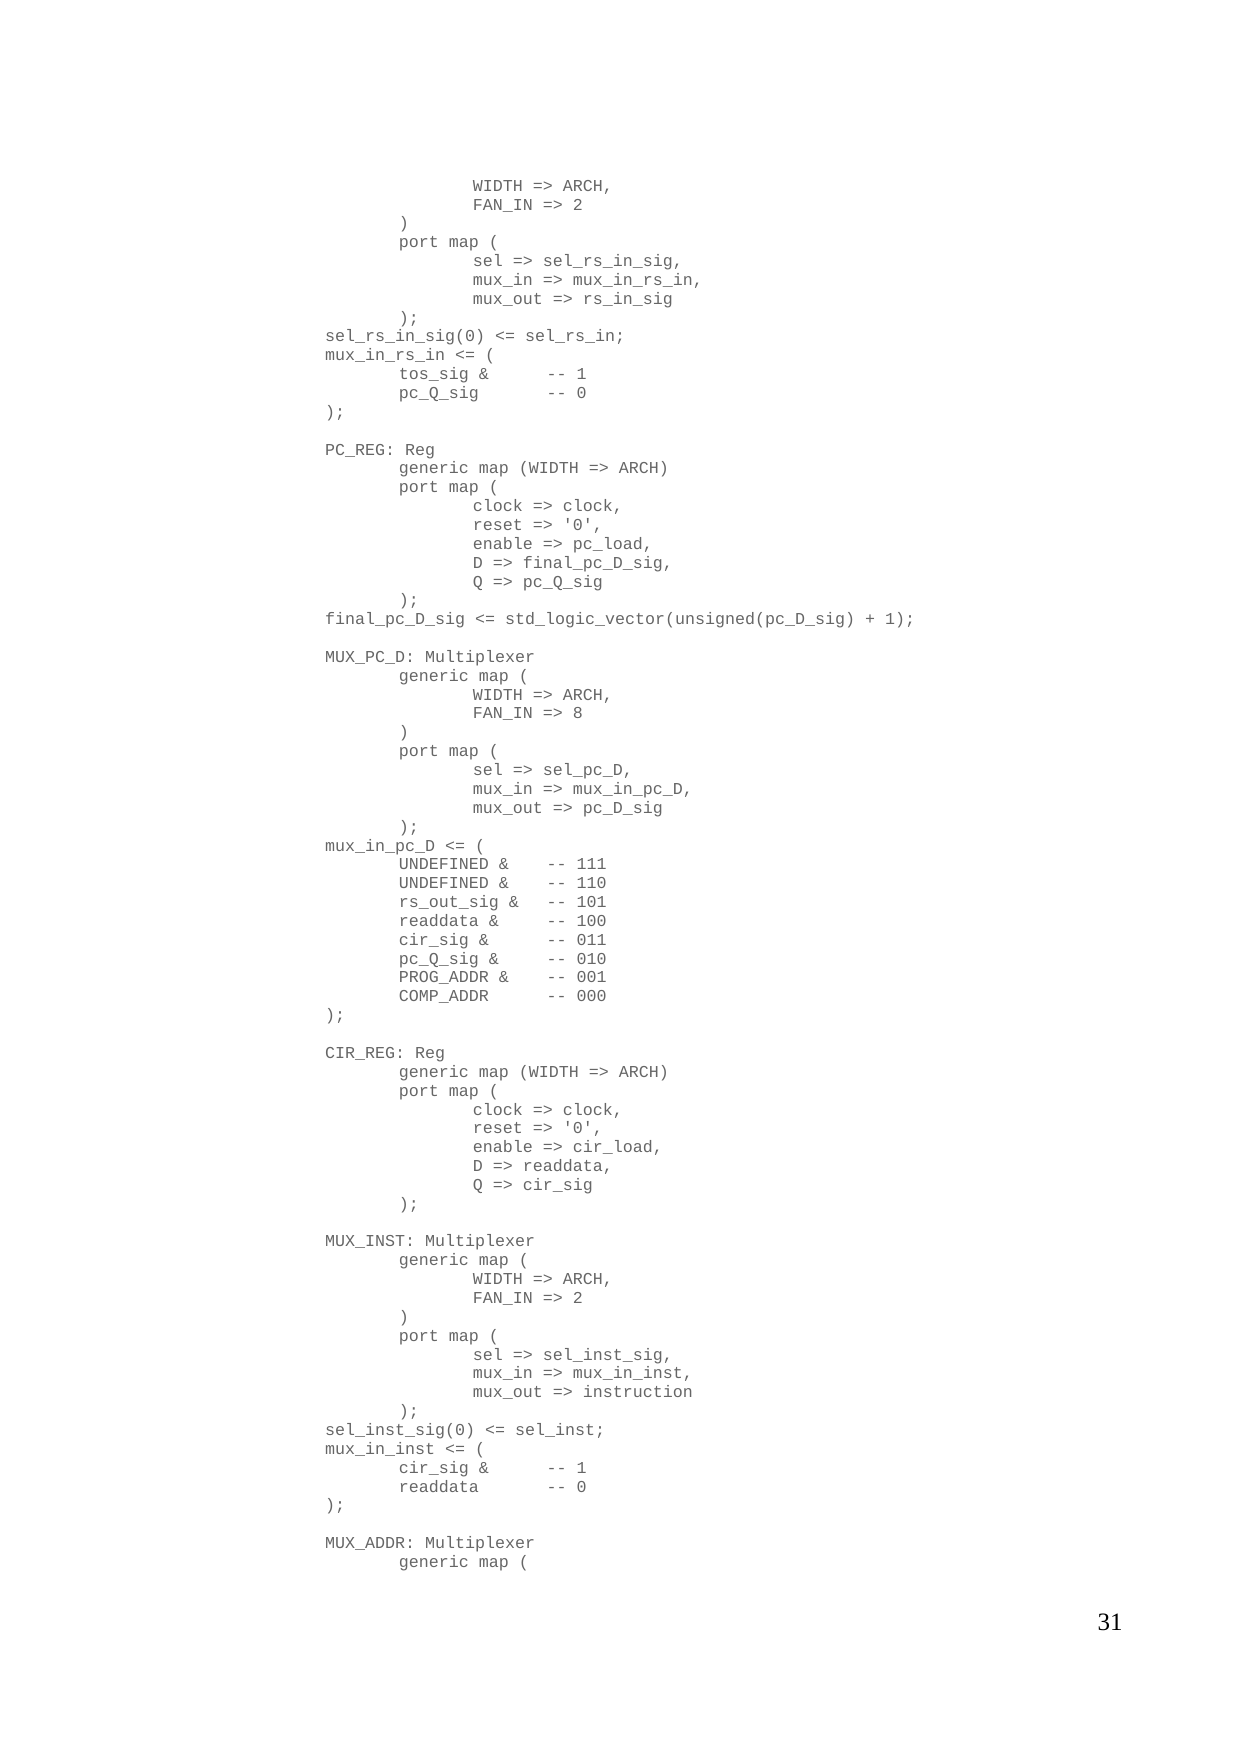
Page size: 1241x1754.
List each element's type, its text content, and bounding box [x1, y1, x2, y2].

text readdata -- 0 [177, 1478, 1122, 1497]
text cir_sig & -- 1 [177, 1459, 1122, 1478]
text ); [177, 1007, 1122, 1026]
text MUX_ADDR: Multiplexer [177, 1535, 1122, 1553]
text port map ( [177, 1082, 1122, 1101]
text mux_in => mux_in_rs_in, [177, 271, 1122, 290]
text reset => '0', [177, 1120, 1122, 1139]
text mux_in_rs_in <= ( [177, 347, 1122, 366]
text generic map (WIDTH => ARCH) [177, 460, 1122, 479]
text enable => cir_load, [177, 1139, 1122, 1158]
text final_pc_D_sig <= std_logic_vector(unsigned(pc_D_sig) + 1); [177, 611, 1122, 630]
text generic map (WIDTH => ARCH) [177, 1063, 1122, 1082]
text ) [177, 1308, 1122, 1327]
text generic map ( [177, 1553, 1122, 1572]
text clock => clock, [177, 498, 1122, 517]
text port map ( [177, 234, 1122, 253]
text Q => cir_sig [177, 1176, 1122, 1195]
text generic map ( [177, 1252, 1122, 1271]
text MUX_INST: Multiplexer [177, 1233, 1122, 1252]
text mux_in_inst <= ( [177, 1440, 1122, 1459]
text WIDTH => ARCH, [177, 1271, 1122, 1289]
text ); [177, 403, 1122, 422]
text ); [177, 309, 1122, 328]
text FAN_IN => 8 [177, 705, 1122, 724]
text mux_out => rs_in_sig [177, 290, 1122, 309]
text reset => '0', [177, 517, 1122, 535]
text COMP_ADDR -- 000 [177, 988, 1122, 1007]
text sel => sel_rs_in_sig, [177, 253, 1122, 271]
text PC_REG: Reg [177, 441, 1122, 460]
text FAN_IN => 2 [177, 1289, 1122, 1308]
text sel_inst_sig(0) <= sel_inst; [177, 1422, 1122, 1440]
text Q => pc_Q_sig [177, 573, 1122, 592]
text WIDTH => ARCH, [177, 686, 1122, 705]
text mux_out => instruction [177, 1384, 1122, 1403]
text pc_Q_sig -- 0 [177, 384, 1122, 403]
text mux_in_pc_D <= ( [177, 837, 1122, 856]
text sel_rs_in_sig(0) <= sel_rs_in; [177, 328, 1122, 347]
text clock => clock, [177, 1101, 1122, 1120]
text MUX_PC_D: Multiplexer [177, 648, 1122, 667]
text ) [177, 215, 1122, 234]
text generic map ( [177, 667, 1122, 686]
text port map ( [177, 1327, 1122, 1346]
text mux_in => mux_in_inst, [177, 1365, 1122, 1384]
text D => final_pc_D_sig, [177, 554, 1122, 573]
text port map ( [177, 743, 1122, 762]
text ); [177, 1497, 1122, 1516]
text D => readdata, [177, 1158, 1122, 1176]
text sel => sel_pc_D, [177, 762, 1122, 781]
text ); [177, 1403, 1122, 1422]
text cir_sig & -- 011 [177, 931, 1122, 950]
text CIR_REG: Reg [177, 1044, 1122, 1063]
text ); [177, 592, 1122, 611]
text mux_in => mux_in_pc_D, [177, 781, 1122, 799]
text WIDTH => ARCH, [177, 177, 1122, 196]
text tos_sig & -- 1 [177, 366, 1122, 384]
text port map ( [177, 479, 1122, 498]
text sel => sel_inst_sig, [177, 1346, 1122, 1365]
text ); [177, 818, 1122, 837]
text FAN_IN => 2 [177, 196, 1122, 215]
text enable => pc_load, [177, 535, 1122, 554]
text PROG_ADDR & -- 001 [177, 969, 1122, 988]
text ) [177, 724, 1122, 743]
text ); [177, 1195, 1122, 1214]
text readdata & -- 100 [177, 912, 1122, 931]
text rs_out_sig & -- 101 [177, 894, 1122, 912]
text UNDEFINED & -- 111 [177, 856, 1122, 875]
text mux_out => pc_D_sig [177, 799, 1122, 818]
text UNDEFINED & -- 110 [177, 875, 1122, 894]
text pc_Q_sig & -- 010 [177, 950, 1122, 969]
